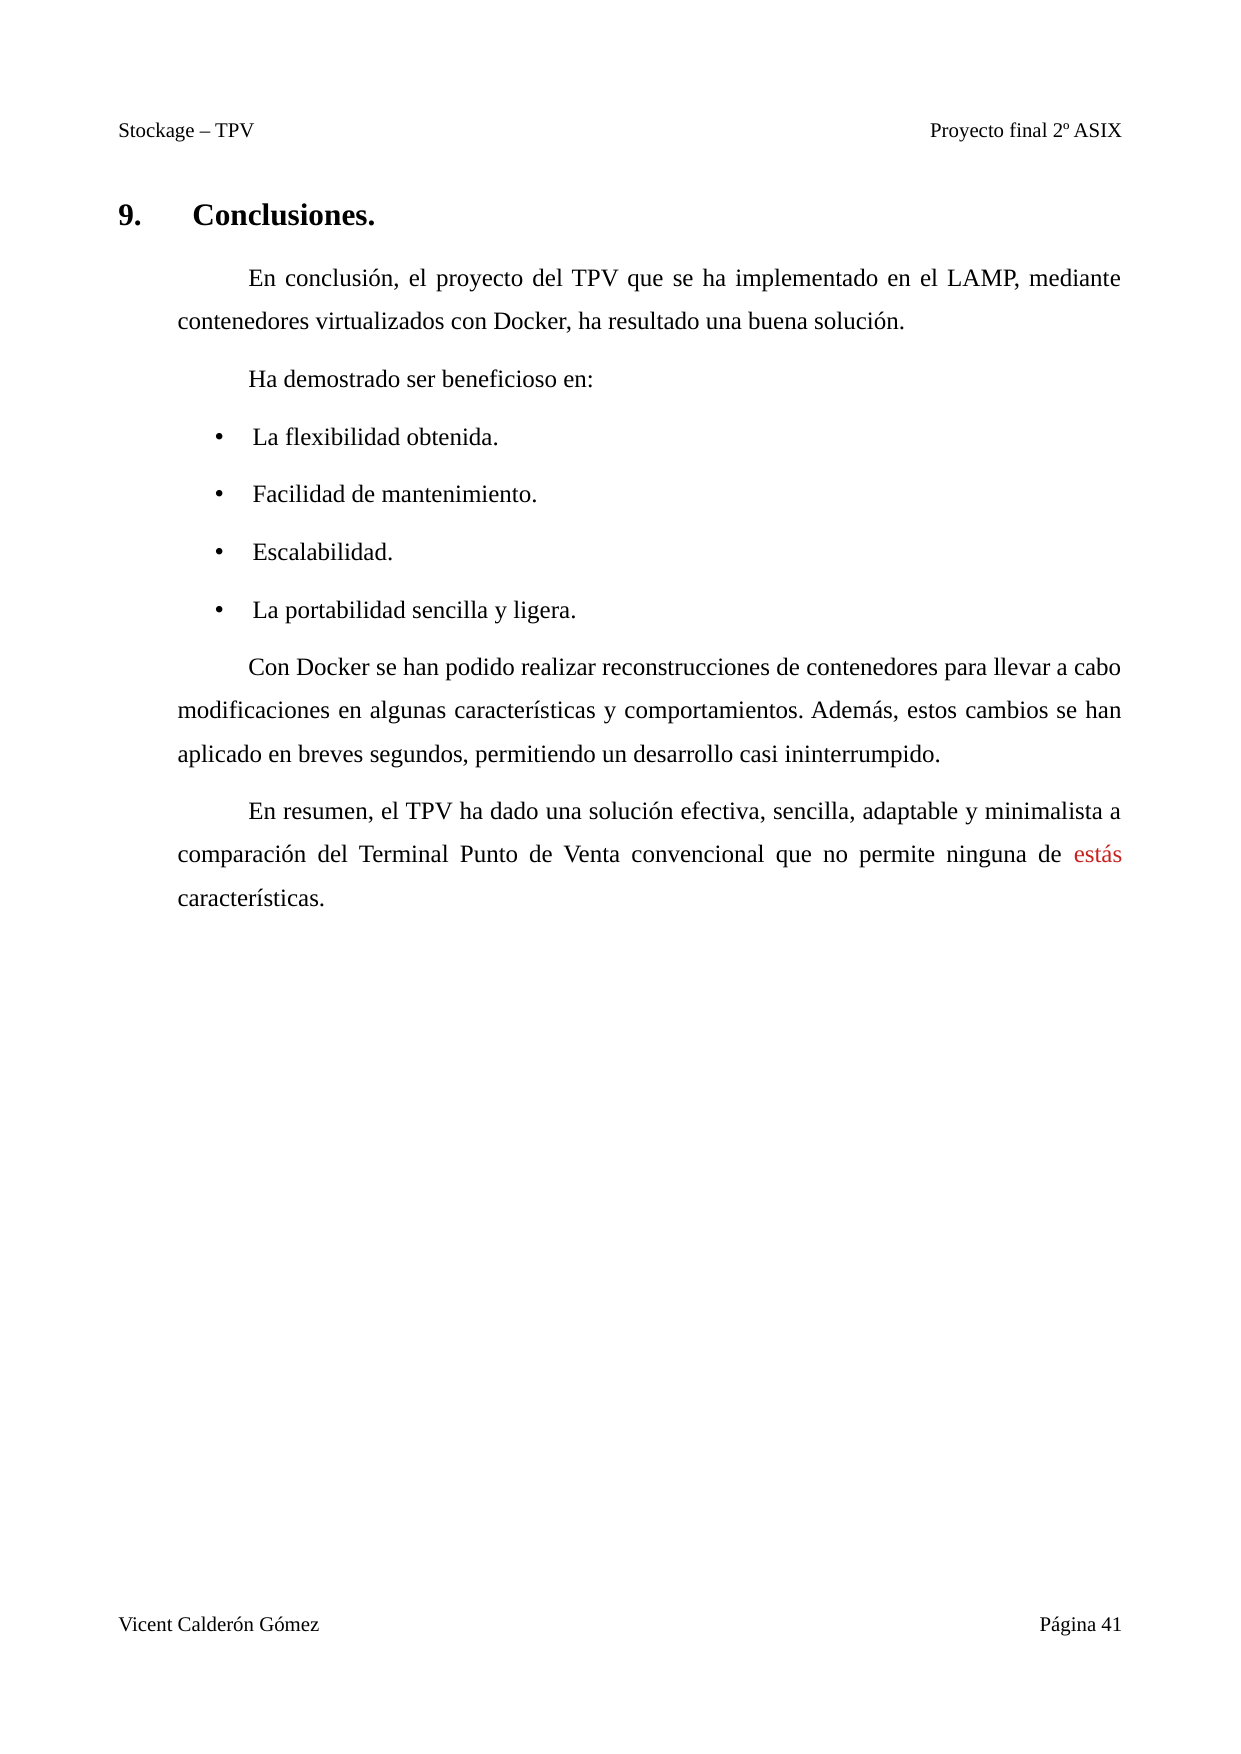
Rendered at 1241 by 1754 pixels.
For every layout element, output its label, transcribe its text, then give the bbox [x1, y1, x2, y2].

subtitle Conclusiones. [118, 197, 1122, 233]
list La flexibilidad obtenida. [215, 422, 1122, 450]
text En resumen, el TPV ha dado una solución efectiva, sencilla, adaptable y minimalista a comparación del Terminal Punto de Venta convencional que no permite ninguna de estás características. [177, 796, 1122, 911]
text Con Docker se han podido realizar reconstrucciones de contenedores para llevar a cabo modificaciones en algunas características y comportamientos. Además, estos cambios se han aplicado en breves segundos, permitiendo un desarrollo casi ininterrumpido. [177, 652, 1122, 767]
text Ha demostrado ser beneficioso en: [177, 364, 1122, 393]
text En conclusión, el proyecto del TPV que se ha implementado en el LAMP, mediante contenedores virtualizados con Docker, ha resultado una buena solución. [177, 263, 1122, 335]
list La portabilidad sencilla y ligera. [215, 595, 1122, 623]
list Facilidad de mantenimiento. [215, 479, 1122, 508]
list Escalabilidad. [215, 537, 1122, 566]
